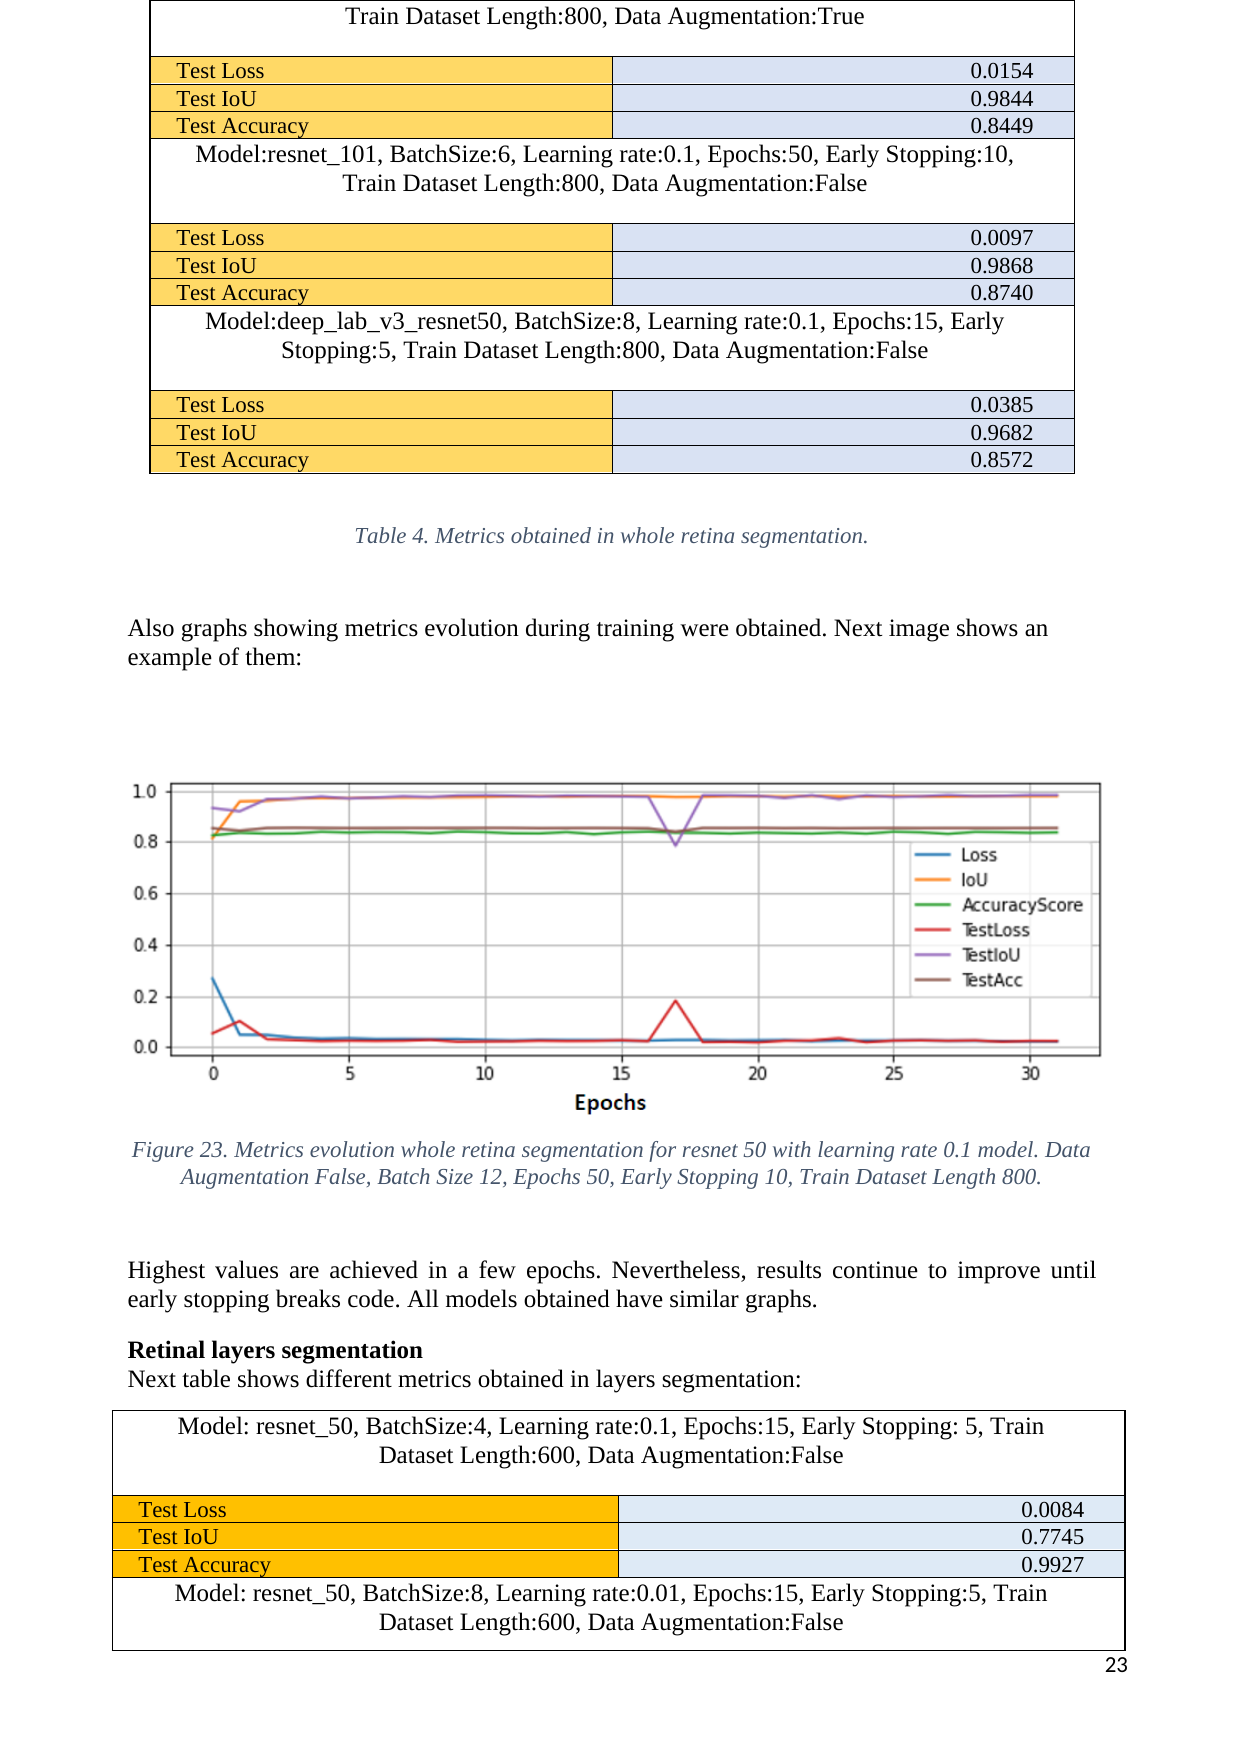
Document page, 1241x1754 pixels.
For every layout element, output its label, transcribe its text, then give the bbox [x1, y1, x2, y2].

table_cell Test Accuracy [151, 446, 612, 472]
table_header Model: resnet_50, BatchSize:4, Learning rate:0.1, Epochs:15, Early Stopping: 5, Train Dataset Length:600, Data Augmentation:False [113, 1411, 1124, 1495]
table_cell 0.9868 [613, 252, 1074, 278]
table_cell Test Loss [113, 1496, 618, 1522]
table_cell 0.7745 [619, 1523, 1124, 1549]
table_cell Model:deep_lab_v3_resnet50, BatchSize:8, Learning rate:0.1, Epochs:15, Early Stopping:5, Train Dataset Length:800, Data Augmentation:False [151, 306, 1074, 390]
text Figure 23. Metrics evolution whole retina segmentation for resnet 50 with learning rate 0.1 model. Data Augmentation False, Batch Size 12, Epochs 50, Early Stopping 10, Train Dataset Length 800. [127, 1137, 1098, 1189]
table_cell 0.0097 [613, 224, 1074, 251]
table_cell Test Loss [151, 57, 612, 83]
table_cell Model:resnet_101, BatchSize:6, Learning rate:0.1, Epochs:50, Early Stopping:10, Train Dataset Length:800, Data Augmentation:False [151, 139, 1074, 223]
table_cell Test IoU [151, 85, 612, 111]
table_cell Test Accuracy [151, 112, 612, 138]
text Also graphs showing metrics evolution during training were obtained. Next image shows an example of them: [127, 613, 1098, 671]
table_cell 0.8740 [613, 279, 1074, 305]
table_cell 0.8572 [613, 446, 1074, 472]
table_cell Test Accuracy [151, 279, 612, 305]
table_cell 0.9927 [619, 1551, 1124, 1577]
table_cell 0.9682 [613, 419, 1074, 445]
text Highest values are achieved in a few epochs. Nevertheless, results continue to improve until early stopping breaks code. All models obtained have similar graphs. [127, 1255, 1098, 1313]
table_cell 0.0154 [613, 57, 1074, 83]
text Table 4. Metrics obtained in whole retina segmentation. [127, 522, 1098, 549]
table_cell Test IoU [151, 419, 612, 445]
table_cell Train Dataset Length:800, Data Augmentation:True [151, 1, 1074, 56]
table_cell Test IoU [151, 252, 612, 278]
table_cell 0.9844 [613, 85, 1074, 111]
table_cell Test Accuracy [113, 1551, 618, 1577]
text Next table shows different metrics obtained in layers segmentation: [127, 1364, 1098, 1393]
table_cell 0.0084 [619, 1496, 1124, 1522]
table_cell 0.8449 [613, 112, 1074, 138]
table_cell Test Loss [151, 224, 612, 251]
subtitle Retinal layers segmentation [127, 1335, 1098, 1363]
table_cell Test Loss [151, 391, 612, 418]
table_cell 0.0385 [613, 391, 1074, 418]
table_cell Model: resnet_50, BatchSize:8, Learning rate:0.01, Epochs:15, Early Stopping:5, Train Dataset Length:600, Data Augmentation:False [113, 1578, 1124, 1649]
table_cell Test IoU [113, 1523, 618, 1549]
